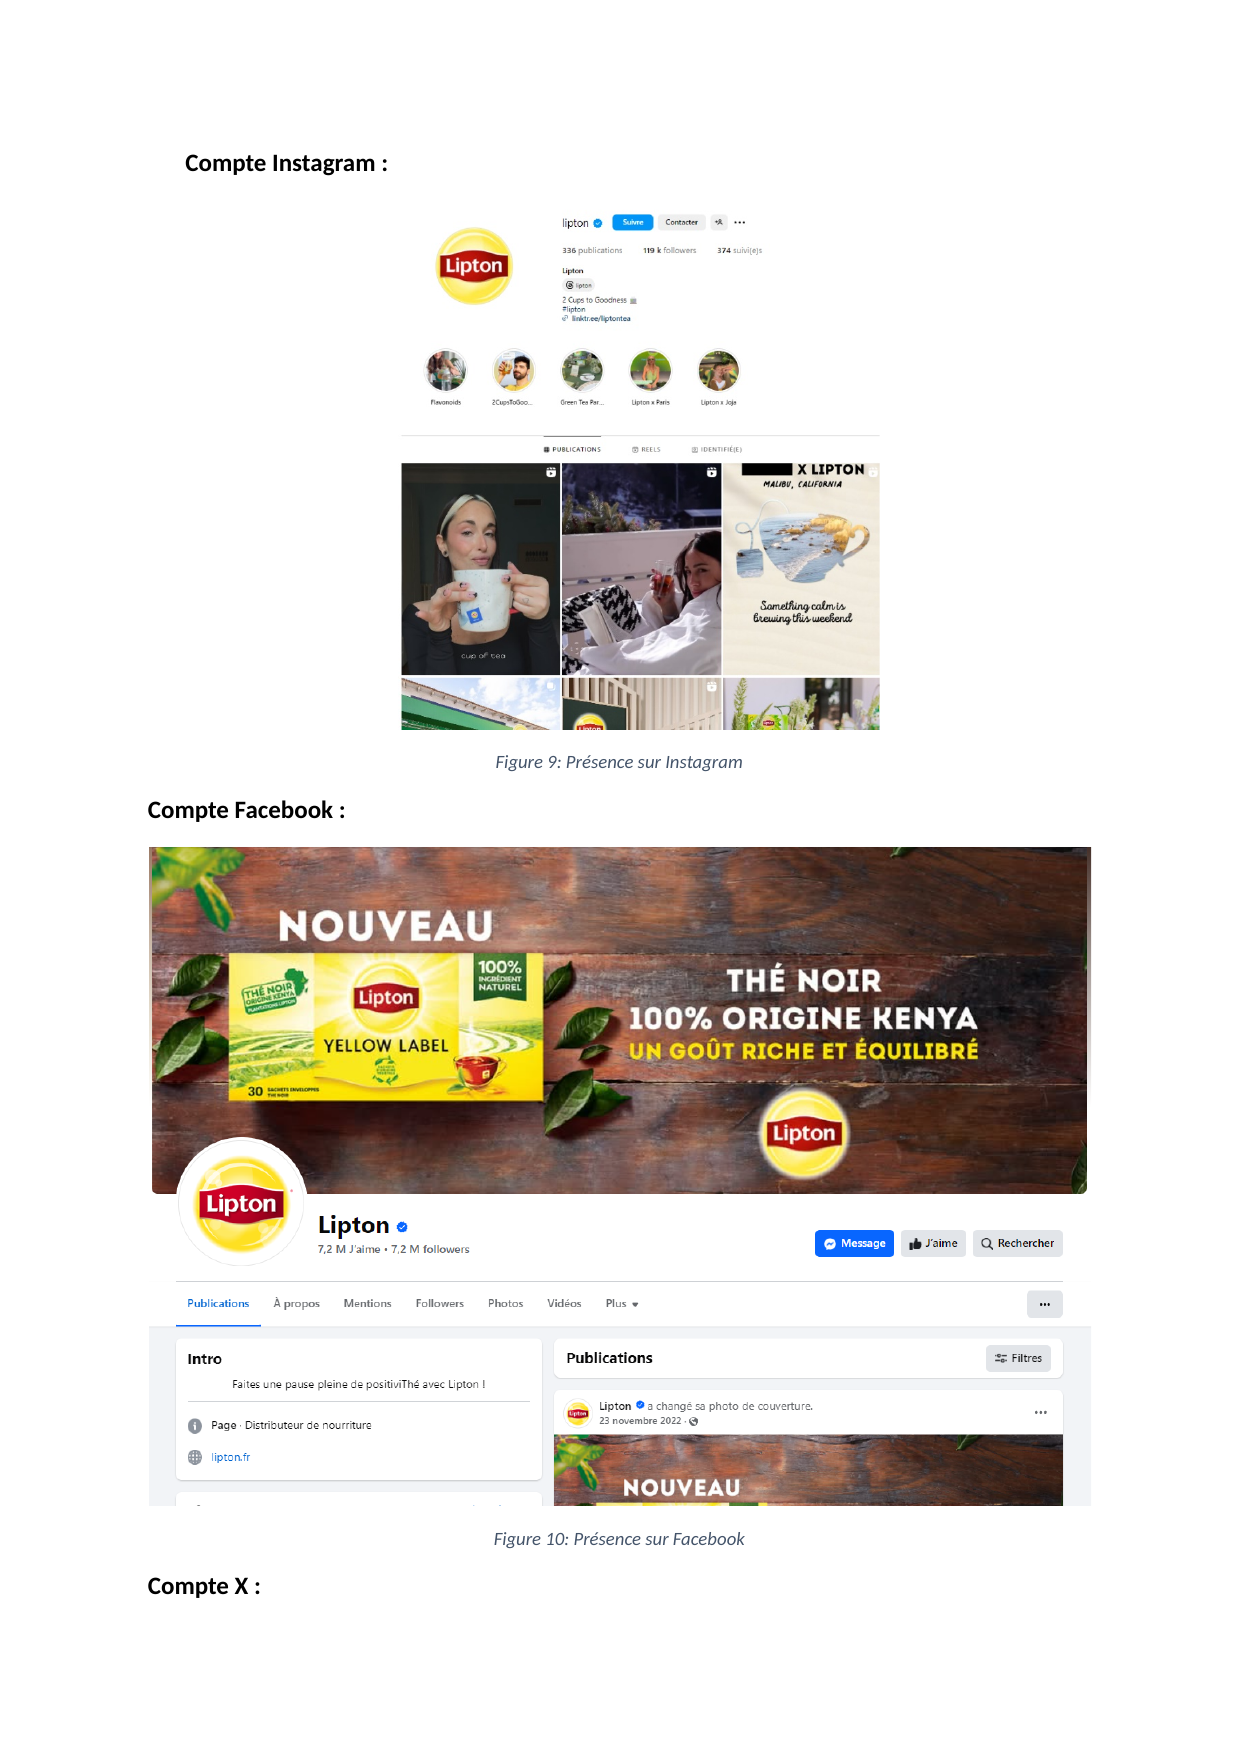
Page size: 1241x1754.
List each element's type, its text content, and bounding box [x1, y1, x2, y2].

text Figure 10: Présence sur Facebook [148, 1527, 1093, 1550]
text Compte Facebook : [148, 794, 1093, 825]
text Figure 9: Présence sur Instagram [148, 750, 1093, 773]
text Compte Instagram : [185, 148, 1093, 178]
text Compte X : [148, 1571, 1093, 1601]
